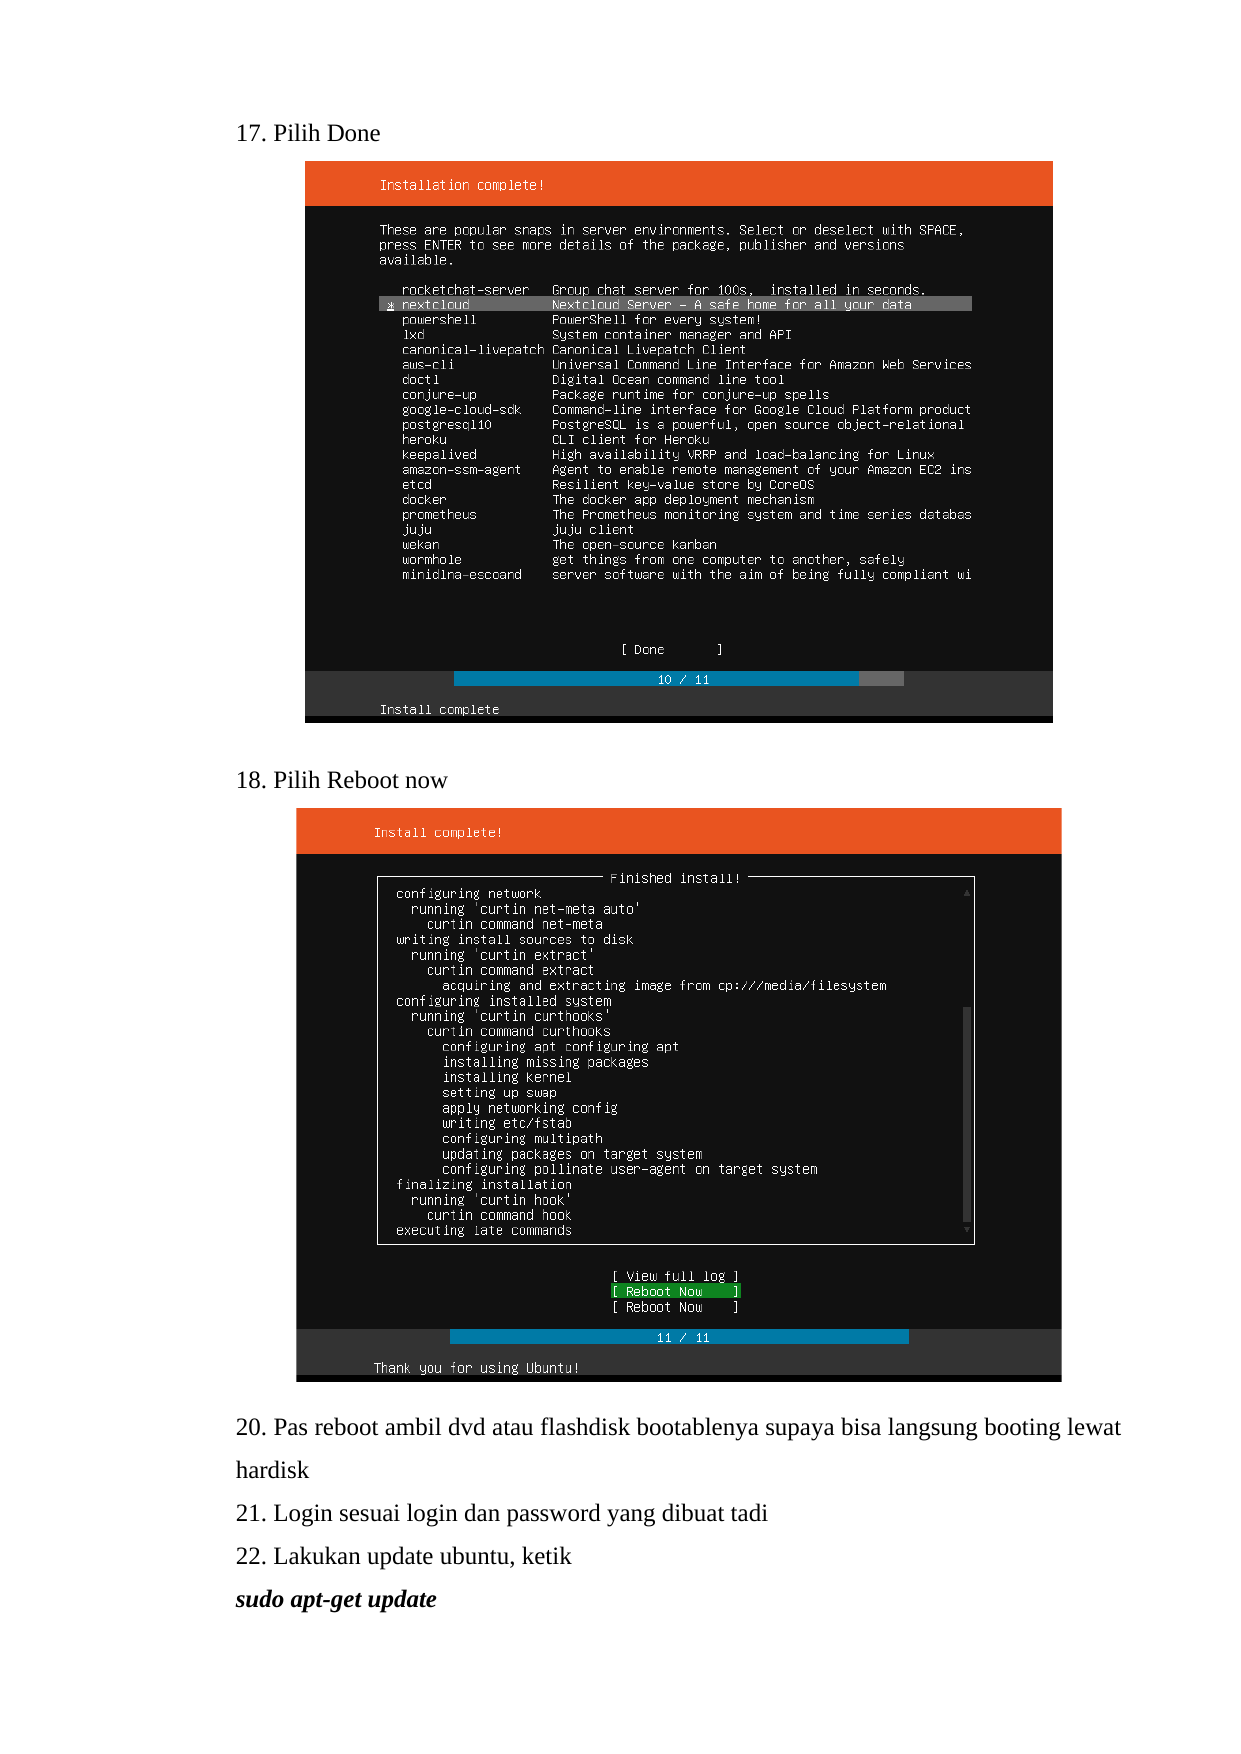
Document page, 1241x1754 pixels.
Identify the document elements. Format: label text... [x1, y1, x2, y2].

text 21. Login sesuai login dan password yang dibuat tadi [236, 1498, 1122, 1527]
text 20. Pas reboot ambil dvd atau flashdisk bootablenya supaya bisa langsung booting lewat hardisk [236, 1412, 1122, 1484]
picture [296, 808, 1062, 1382]
text 17. Pilih Done [236, 118, 1122, 147]
text sudo apt-get update [236, 1584, 1122, 1613]
text 22. Lakukan update ubuntu, ketik [236, 1541, 1122, 1570]
picture [305, 161, 1053, 723]
text 18. Pilih Reboot now [236, 765, 1122, 794]
